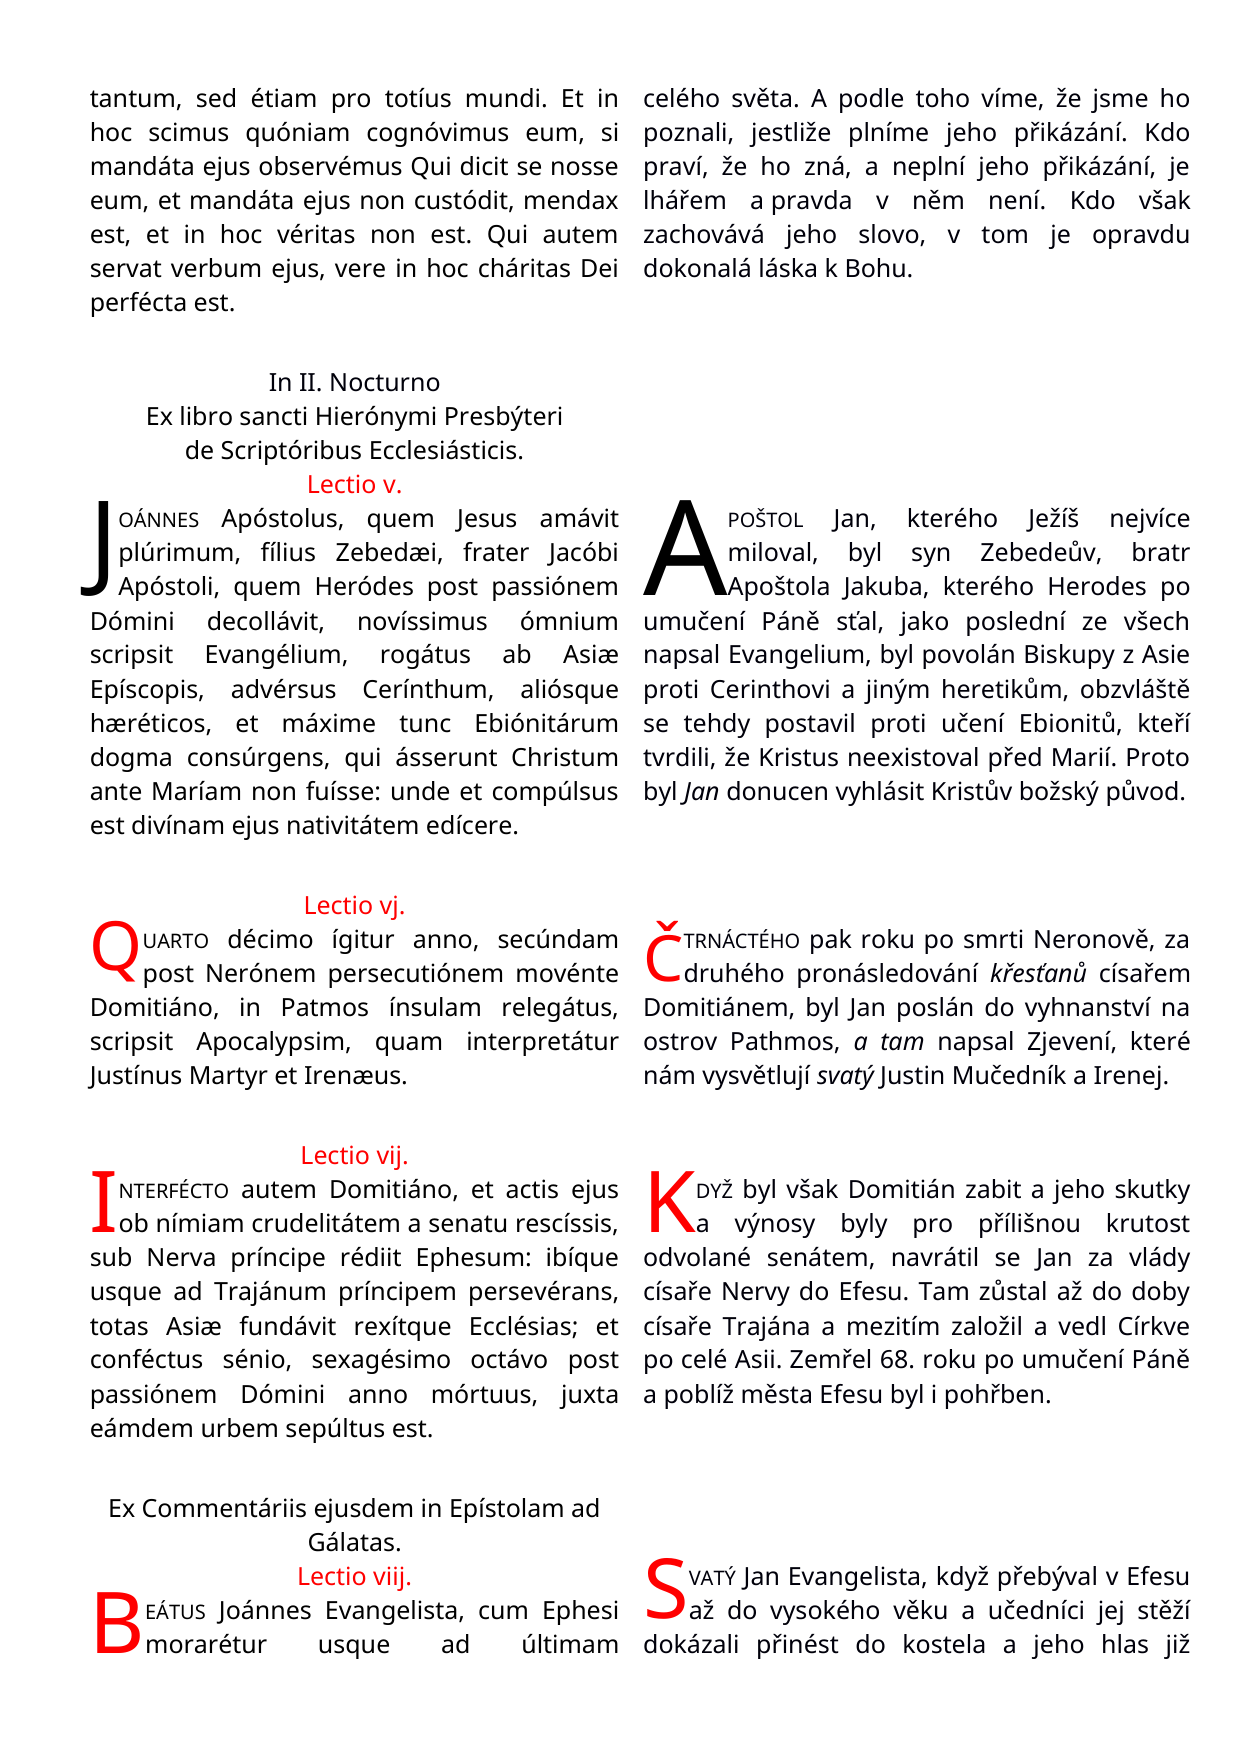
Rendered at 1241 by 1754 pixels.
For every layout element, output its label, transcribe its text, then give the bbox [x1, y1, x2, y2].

table_cell Svatý Jan Evangelista, když přebýval v Efesu až do vysokého věku a učedníci jej stěží dokázali přinést do kostela a jeho hlas již [631, 1484, 1203, 1667]
table_cell Když byl však Domitián zabit a jeho skutky a výnosy byly pro přílišnou krutost odvolané senátem, navrátil se Jan za vlády císaře Nervy do Efesu. Tam zůstal až do doby císaře Trajána a mezitím založil a vedl Církve po celé Asii. Zemřel 68. roku po umučení Páně a poblíž města Efesu byl i pohřben. [631, 1132, 1203, 1484]
table_cell tantum, sed étiam pro totíus mundi. Et in hoc scimus quóniam cognóvimus eum, si mandáta ejus observémus Qui dicit se nosse eum, et mandáta ejus non custódit, mendax est, et in hoc véritas non est. Qui autem servat verbum ejus, vere in hoc cháritas Dei perfécta est. [78, 74, 631, 359]
table_cell celého světa. A podle toho víme, že jsme ho poznali, jestliže plníme jeho přikázání. Kdo praví, že ho zná, a neplní jeho přikázání, je lhářem a pravda v něm není. Kdo však zachovává jeho slovo, v tom je opravdu dokonalá láska k Bohu. [631, 74, 1203, 359]
table_cell Lectio vj. Quarto décimo ígitur anno, secúndam post Nerónem persecutiónem movénte Domitiáno, in Patmos ínsulam relegátus, scripsit Apocalypsim, quam interpretátur Justínus Martyr et Irenæus. [78, 882, 631, 1132]
table_cell In II. Nocturno Ex libro sancti Hierónymi Presbýteri de Scriptóribus Ecclesiásticis. Lectio v. Joánnes Apóstolus, quem Jesus amávit plúrimum, fílius Zebedæi, frater Jacóbi Apóstoli, quem Heródes post passiónem Dómini decollávit, novíssimus ómnium scripsit Evangélium, rogátus ab Asiæ Epíscopis, advérsus Cerínthum, aliósque hæréticos, et máxime tunc Ebiónitárum dogma consúrgens, qui ásserunt Christum ante Maríam non fuísse: unde et compúlsus est divínam ejus nativitátem edícere. [78, 359, 631, 882]
table_cell Apoštol Jan, kterého Ježíš nejvíce miloval, byl syn Zebedeův, bratr Apoštola Jakuba, kterého Herodes po umučení Páně sťal, jako poslední ze všech napsal Evangelium, byl povolán Biskupy z Asie proti Cerinthovi a jiným heretikům, obzvláště se tehdy postavil proti učení Ebionitů, kteří tvrdili, že Kristus neexistoval před Marií. Proto byl Jan donucen vyhlásit Kristův božský původ. [631, 359, 1203, 882]
table_cell Čtrnáctého pak roku po smrti Neronově, za druhého pronásledování křesťanů císařem Domitiánem, byl Jan poslán do vyhnanství na ostrov Pathmos, a tam napsal Zjevení, které nám vysvětlují svatý Justin Mučedník a Irenej. [631, 882, 1203, 1132]
table_cell Ex Commentáriis ejusdem in Epístolam ad Gálatas. Lectio viij. Beátus Joánnes Evangelista, cum Ephesi morarétur usque ad últimam [78, 1484, 631, 1667]
table_cell Lectio vij. Interfécto autem Domitiáno, et actis ejus ob nímiam crudelitátem a senatu rescíssis, sub Nerva príncipe rédiit Ephesum: ibíque usque ad Trajánum príncipem persevérans, totas Asiæ fundávit rexítque Ecclésias; et conféctus sénio, sexagésimo octávo post passiónem Dómini anno mórtuus, juxta eámdem urbem sepúltus est. [78, 1132, 631, 1484]
